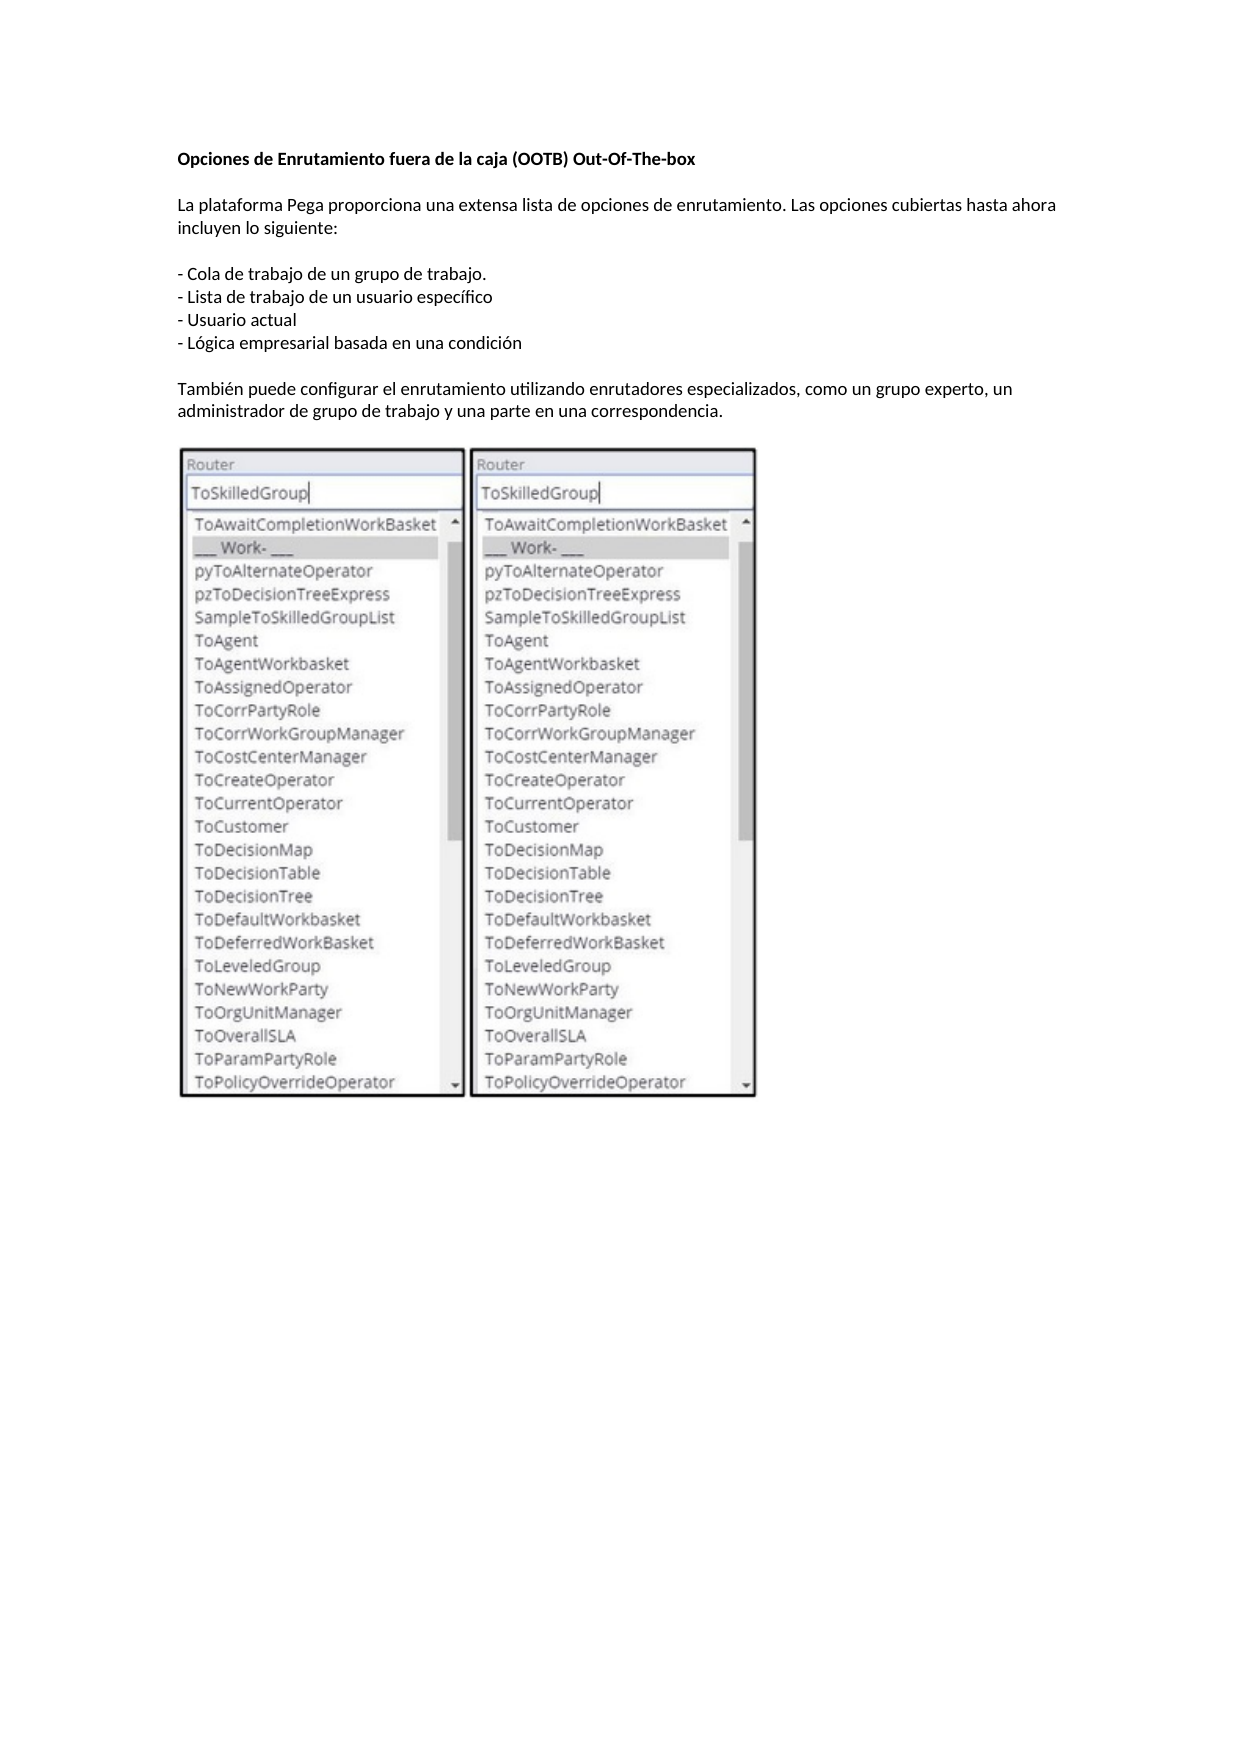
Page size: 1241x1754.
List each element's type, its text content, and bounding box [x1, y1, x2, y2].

text - Usuario actual [177, 308, 1063, 331]
text Opciones de Enrutamiento fuera de la caja (OOTB) Out-Of-The-box [177, 148, 1063, 171]
text - Lista de trabajo de un usuario específico [177, 285, 1063, 308]
text - Cola de trabajo de un grupo de trabajo. [177, 262, 1063, 285]
text También puede configurar el enrutamiento utilizando enrutadores especializados, como un grupo experto, un administrador de grupo de trabajo y una parte en una correspondencia. [177, 377, 1063, 423]
picture [177, 445, 759, 1102]
text La plataforma Pega proporciona una extensa lista de opciones de enrutamiento. Las opciones cubiertas hasta ahora incluyen lo siguiente: [177, 193, 1063, 239]
text - Lógica empresarial basada en una condición [177, 331, 1063, 354]
